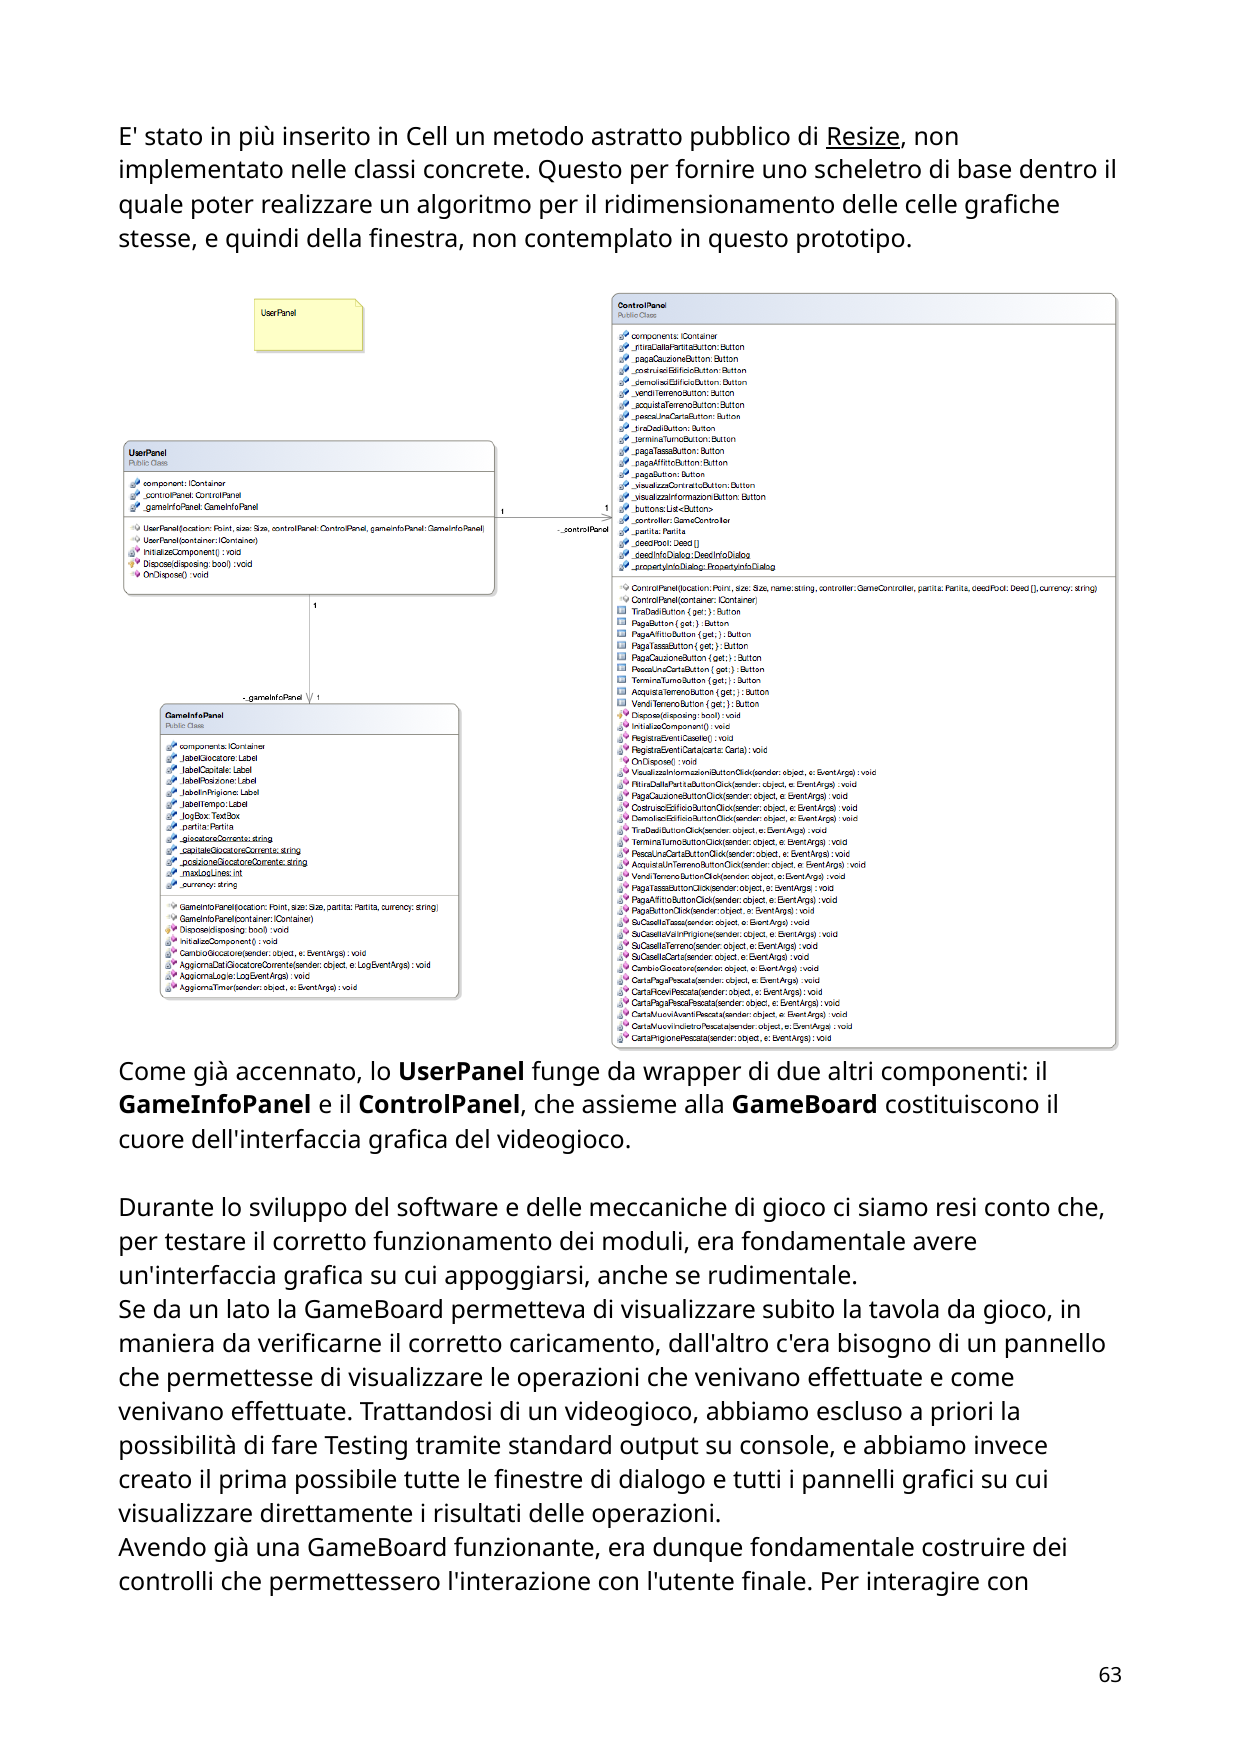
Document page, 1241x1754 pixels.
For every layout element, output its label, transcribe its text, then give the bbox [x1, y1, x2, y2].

text E' stato in più inserito in Cell un metodo astratto pubblico di Resize, non implementato nelle classi concrete. Questo per fornire uno scheletro di base dentro il quale poter realizzare un algoritmo per il ridimensionamento delle celle grafiche stesse, e quindi della finestra, non contemplato in questo prototipo. [118, 118, 1122, 254]
picture [118, 289, 1122, 1054]
text Avendo già una GameBoard funzionante, era dunque fondamentale costruire dei controlli che permettessero l'interazione con l'utente finale. Per interagire con [118, 1530, 1122, 1598]
text Durante lo sviluppo del software e delle meccaniche di gioco ci siamo resi conto che, per testare il corretto funzionamento dei moduli, era fondamentale avere un'interfaccia grafica su cui appoggiarsi, anche se rudimentale. [118, 1189, 1122, 1292]
text Se da un lato la GameBoard permetteva di visualizzare subito la tavola da gioco, in maniera da verificarne il corretto caricamento, dall'altro c'era bisogno di un pannello che permettesse di visualizzare le operazioni che venivano effettuate e come venivano effettuate. Trattandosi di un videogioco, abbiamo escluso a priori la possibilità di fare Testing tramite standard output su console, e abbiamo invece creato il prima possibile tutte le finestre di dialogo e tutti i pannelli grafici su cui visualizzare direttamente i risultati delle operazioni. [118, 1292, 1122, 1530]
text Come già accennato, lo UserPanel funge da wrapper di due altri componenti: il GameInfoPanel e il ControlPanel, che assieme alla GameBoard costituiscono il cuore dell'interfaccia grafica del videogioco. [118, 1054, 1122, 1155]
